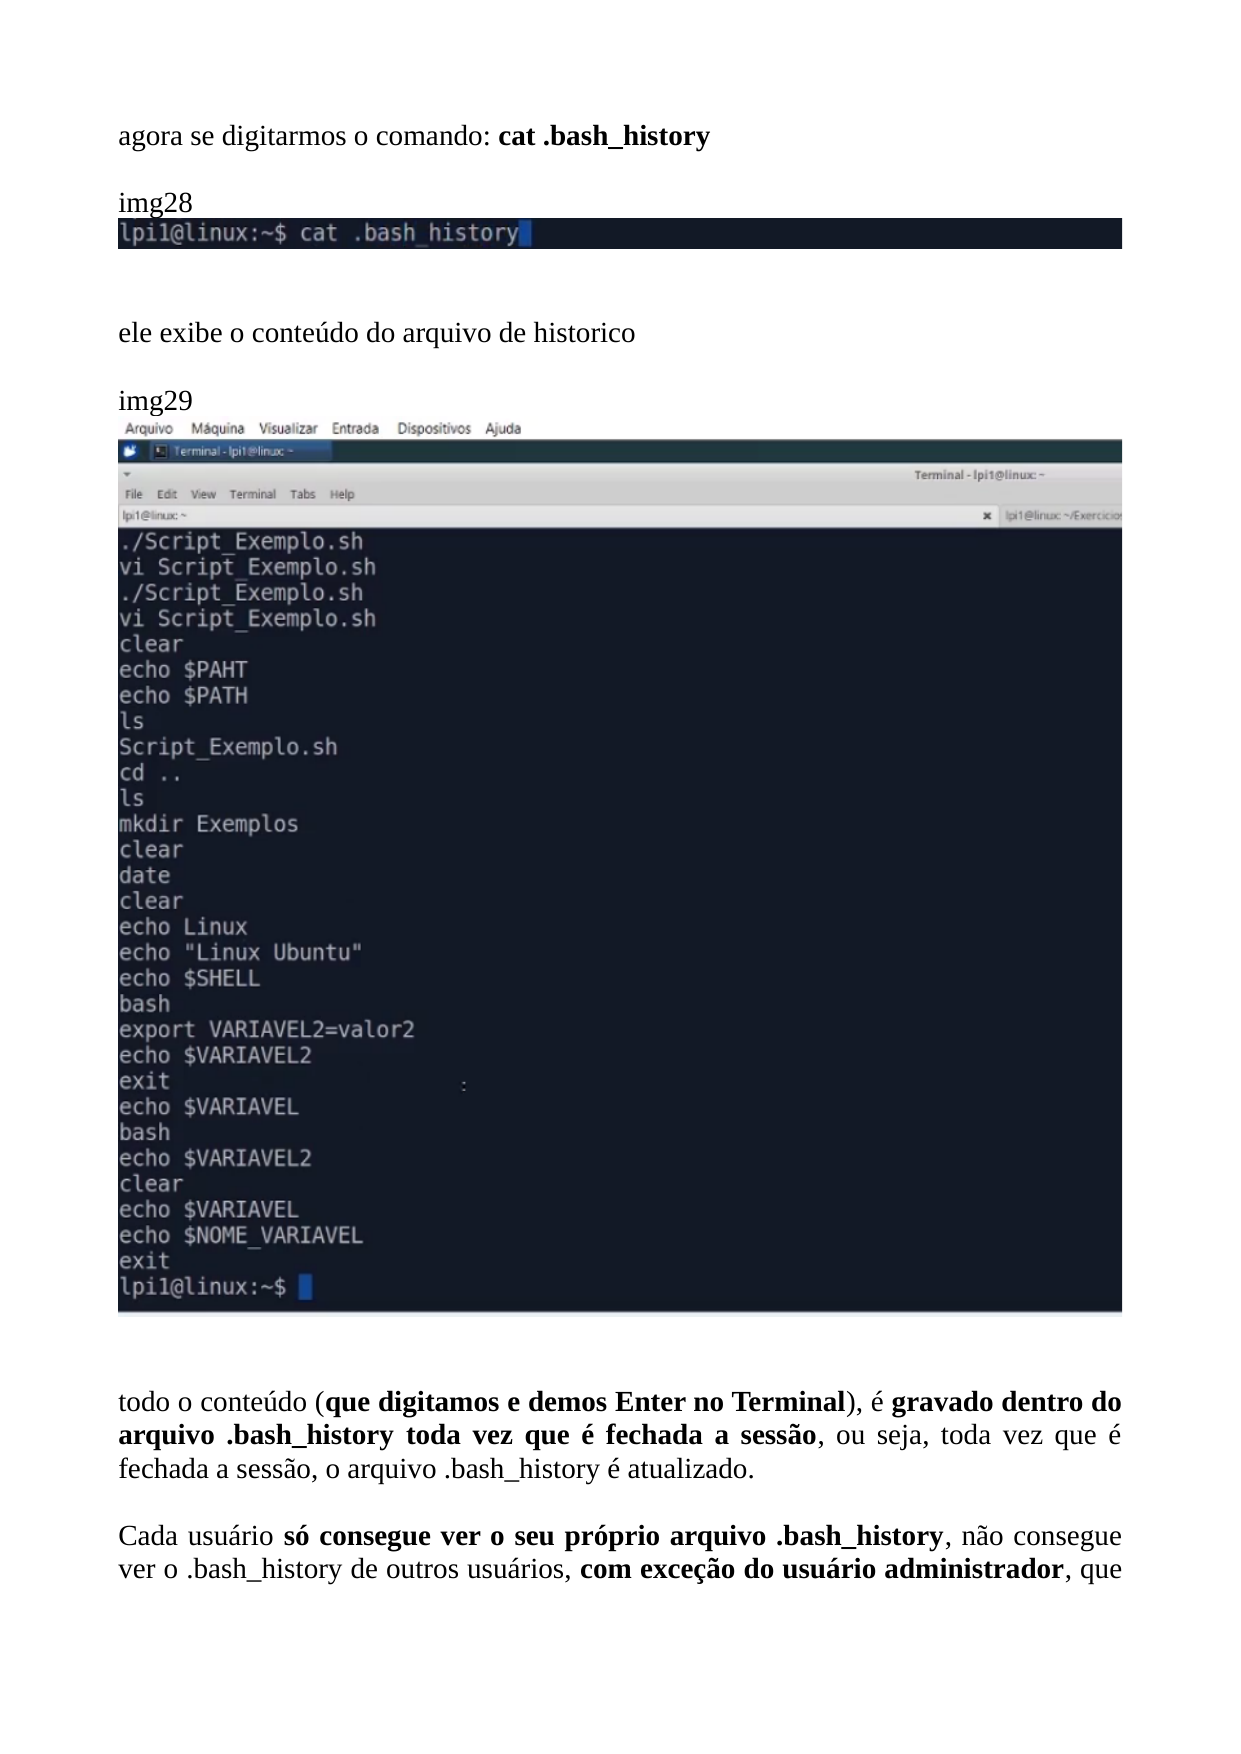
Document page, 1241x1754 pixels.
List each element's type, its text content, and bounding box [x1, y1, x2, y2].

text agora se digitarmos o comando: cat .bash_history [118, 118, 1122, 152]
text img29 [118, 383, 1122, 416]
picture [118, 416, 1123, 1317]
text ele exibe o conteúdo do arquivo de historico [118, 316, 1122, 349]
text img28 [118, 185, 1122, 218]
text Cada usuário só consegue ver o seu próprio arquivo .bash_history, não consegue ver o .bash_history de outros usuários, com exceção do usuário administrador, que [118, 1518, 1122, 1585]
picture [118, 218, 1123, 249]
text todo o conteúdo (que digitamos e demos Enter no Terminal), é gravado dentro do arquivo .bash_history toda vez que é fechada a sessão, ou seja, toda vez que é fechada a sessão, o arquivo .bash_history é atualizado. [118, 1384, 1122, 1484]
